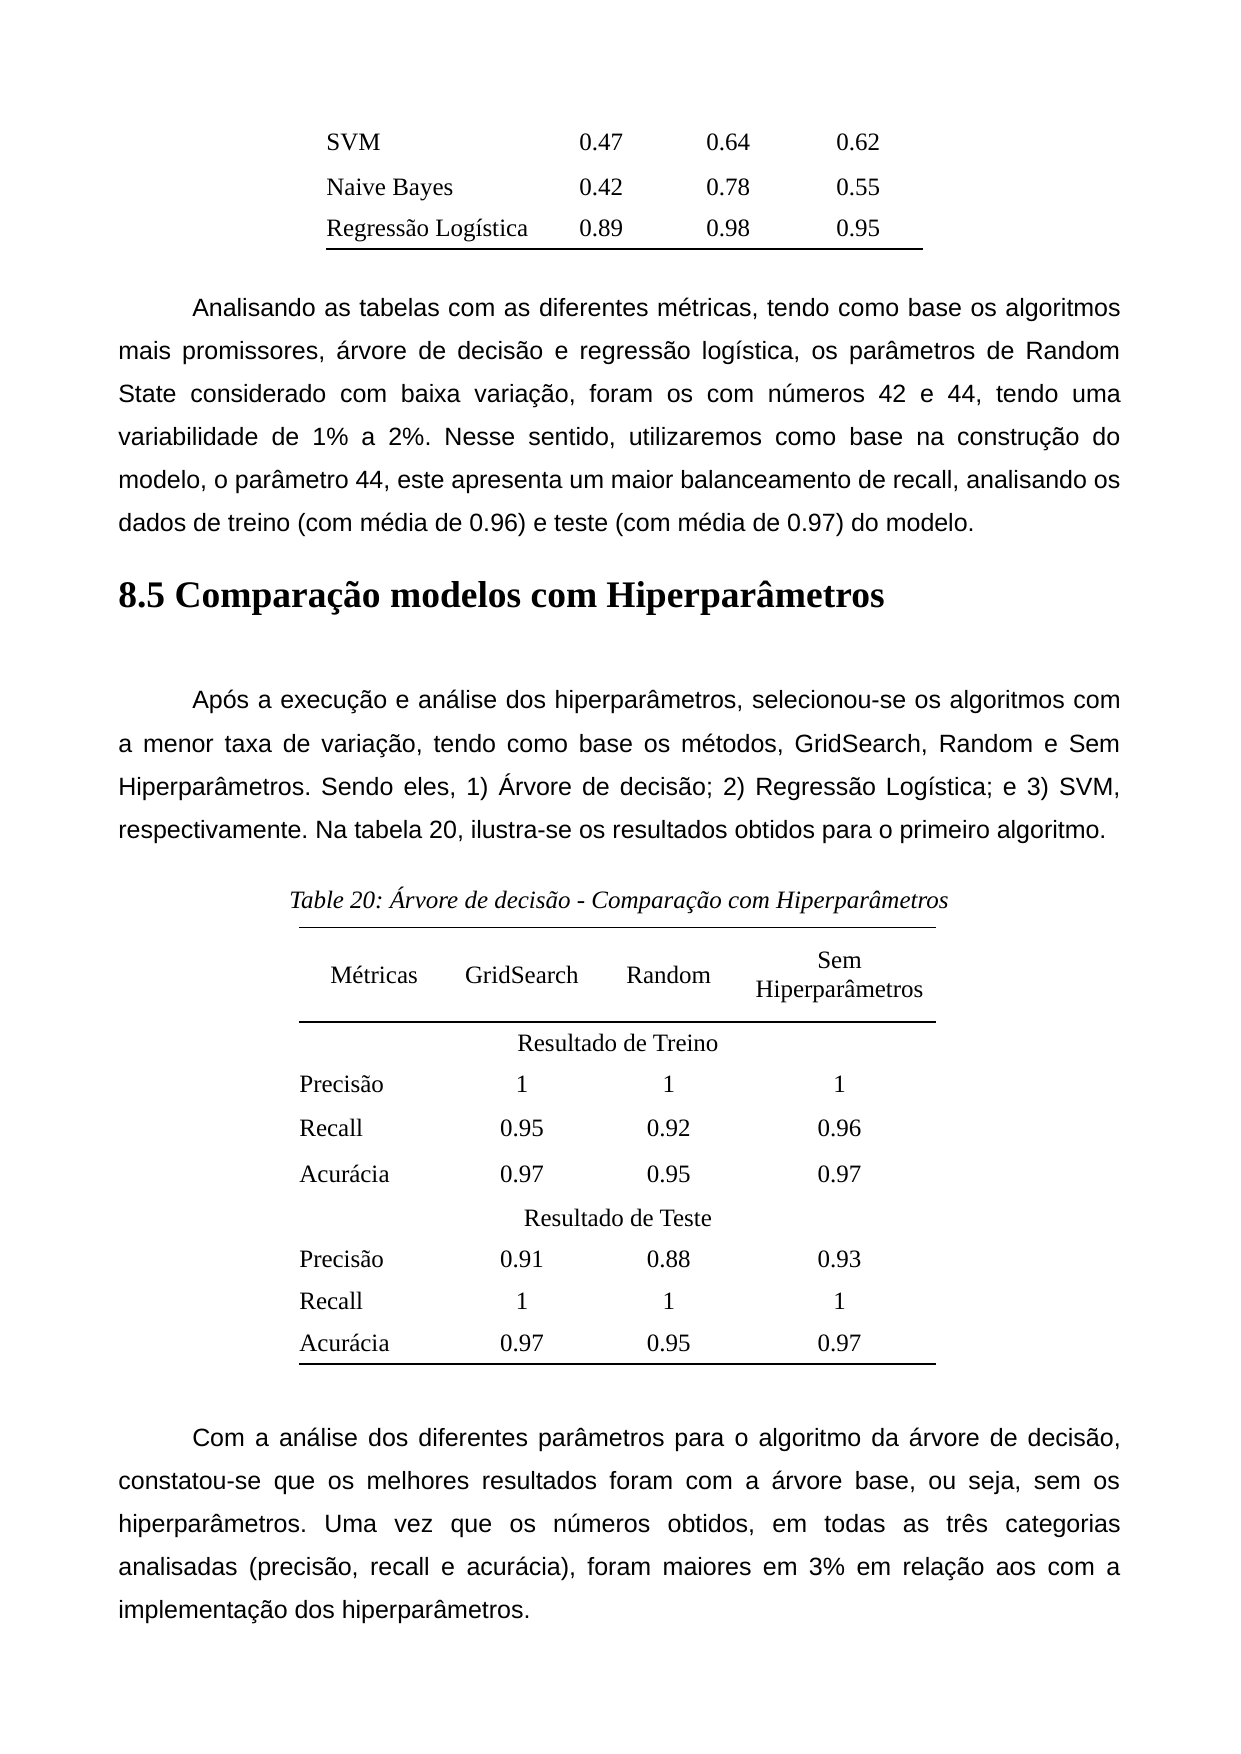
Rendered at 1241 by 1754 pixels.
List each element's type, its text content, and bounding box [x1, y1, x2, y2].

table_cell Naive Bayes [326, 165, 539, 207]
table_cell 0.89 [539, 207, 663, 248]
table_cell Acurácia [299, 1321, 449, 1363]
table_cell 0.88 [595, 1238, 742, 1279]
table_cell 0.98 [663, 207, 793, 248]
table_cell 1 [742, 1063, 936, 1104]
table_cell 1 [449, 1279, 595, 1321]
table_cell 0.55 [793, 165, 923, 207]
table_header Métricas [299, 928, 449, 1021]
table_header Random [595, 928, 742, 1021]
table_cell Precisão [299, 1063, 449, 1104]
table_cell Resultado de Teste [299, 1198, 936, 1238]
text Com a análise dos diferentes parâmetros para o algoritmo da árvore de decisão, constatou-se que os melhores resultados foram com a árvore base, ou seja, sem os hiperparâmetros. Uma vez que os números obtidos, em todas as três categorias analisadas (precisão, recall e acurácia), foram maiores em 3% em relação aos com a implementação dos hiperparâmetros. [118, 1423, 1122, 1624]
table_header Sem Hiperparâmetros [742, 928, 936, 1021]
text Table 20: Árvore de decisão - Comparação com Hiperparâmetros [118, 885, 1122, 914]
table_cell 1 [742, 1279, 936, 1321]
table_cell Acurácia [299, 1151, 449, 1197]
table_cell 0.97 [742, 1321, 936, 1363]
table_cell 0.96 [742, 1104, 936, 1151]
table_cell Resultado de Treino [299, 1023, 936, 1063]
table_cell 0.91 [449, 1238, 595, 1279]
table_cell 1 [449, 1063, 595, 1104]
table_cell 0.97 [449, 1321, 595, 1363]
table_header GridSearch [449, 928, 595, 1021]
table_cell 0.97 [742, 1151, 936, 1197]
table_cell 0.93 [742, 1238, 936, 1279]
subtitle 8.5 Comparação modelos com Hiperparâmetros [118, 572, 1122, 615]
table_cell 0.95 [449, 1104, 595, 1151]
table_cell 0.97 [449, 1151, 595, 1197]
table_cell SVM [326, 118, 539, 165]
table_cell 0.95 [595, 1321, 742, 1363]
table_cell Precisão [299, 1238, 449, 1279]
table_cell 1 [595, 1063, 742, 1104]
text Analisando as tabelas com as diferentes métricas, tendo como base os algoritmos mais promissores, árvore de decisão e regressão logística, os parâmetros de Random State considerado com baixa variação, foram os com números 42 e 44, tendo uma variabilidade de 1% a 2%. Nesse sentido, utilizaremos como base na construção do modelo, o parâmetro 44, este apresenta um maior balanceamento de recall, analisando os dados de treino (com média de 0.96) e teste (com média de 0.97) do modelo. [118, 293, 1122, 537]
table_cell 0.78 [663, 165, 793, 207]
table_cell Recall [299, 1104, 449, 1151]
table_cell 0.62 [793, 118, 923, 165]
table_cell Regressão Logística [326, 207, 539, 248]
table_cell 0.42 [539, 165, 663, 207]
table_cell 0.95 [793, 207, 923, 248]
table_cell Recall [299, 1279, 449, 1321]
table_cell 0.95 [595, 1151, 742, 1197]
table_cell 0.47 [539, 118, 663, 165]
table_cell 1 [595, 1279, 742, 1321]
text Após a execução e análise dos hiperparâmetros, selecionou-se os algoritmos com a menor taxa de variação, tendo como base os métodos, GridSearch, Random e Sem Hiperparâmetros. Sendo eles, 1) Árvore de decisão; 2) Regressão Logística; e 3) SVM, respectivamente. Na tabela 20, ilustra-se os resultados obtidos para o primeiro algoritmo. [118, 686, 1122, 844]
table_cell 0.64 [663, 118, 793, 165]
table_cell 0.92 [595, 1104, 742, 1151]
